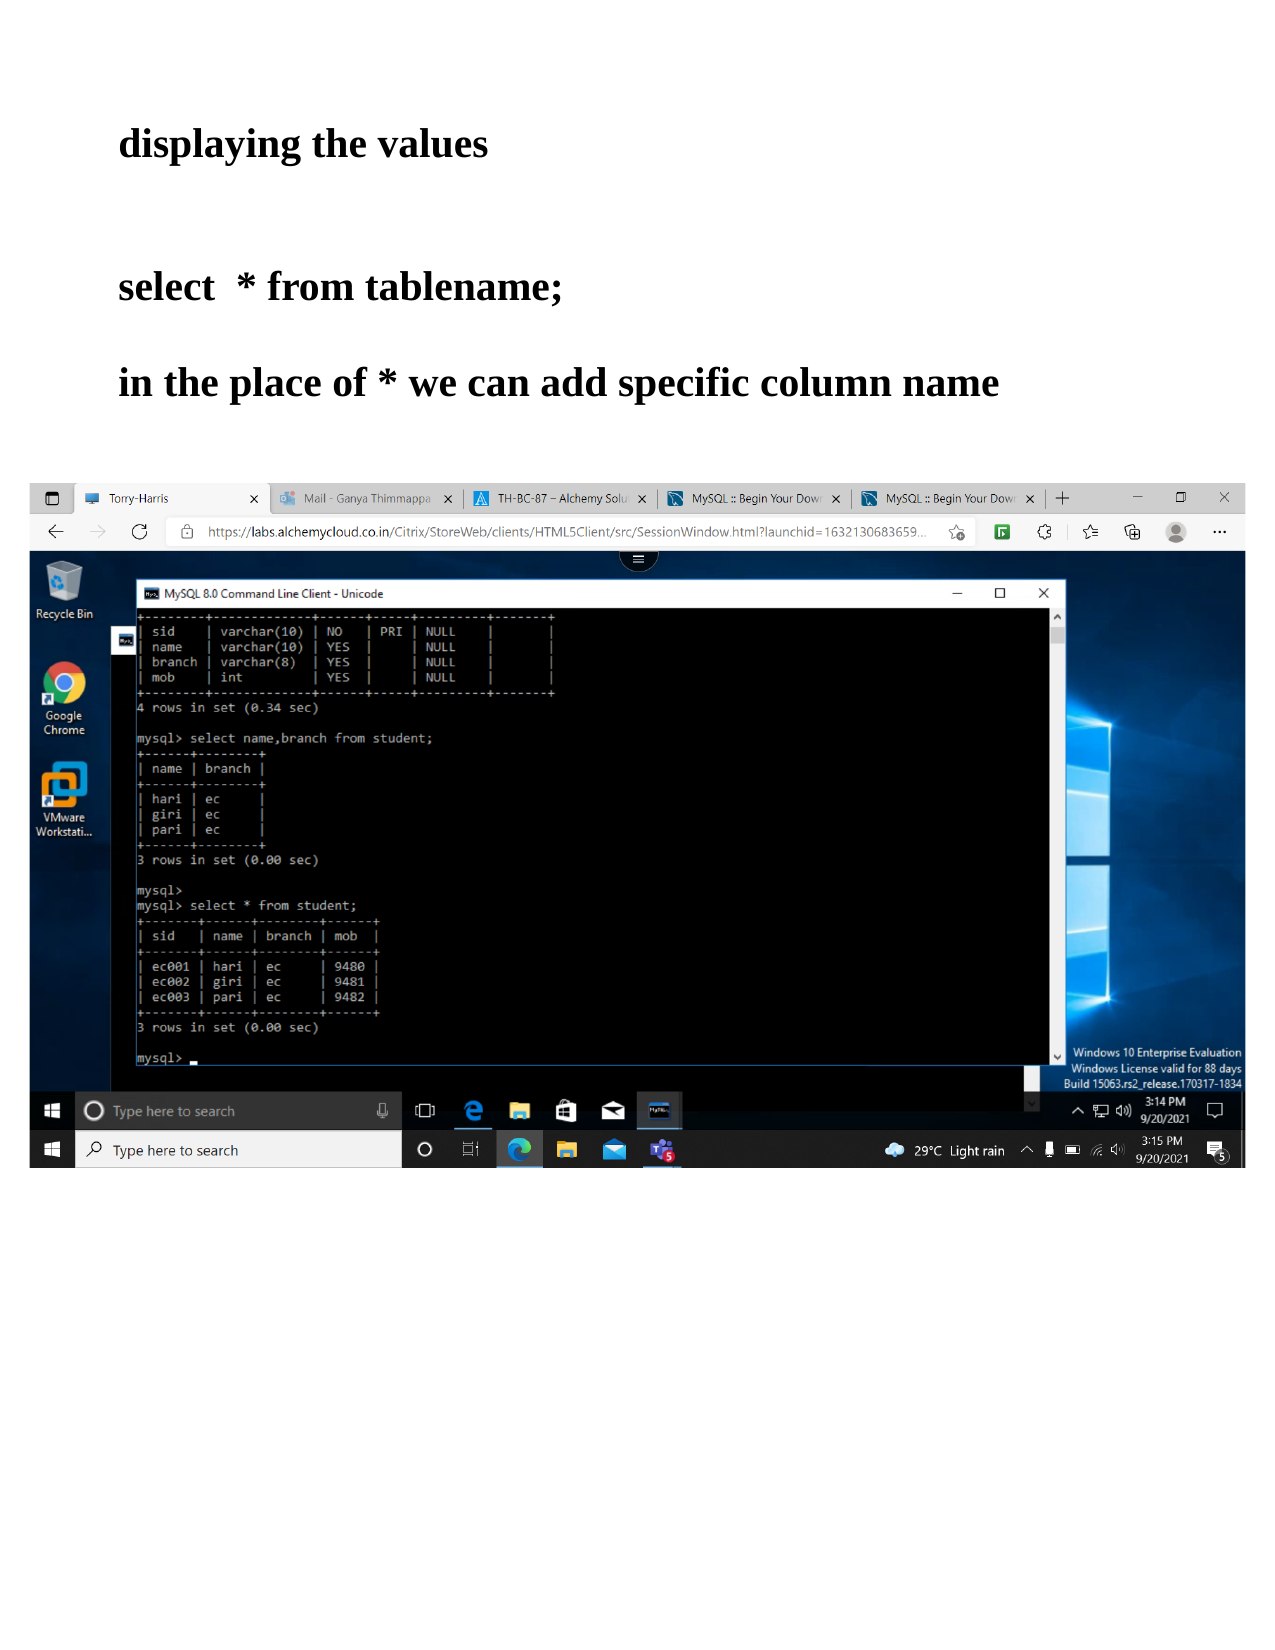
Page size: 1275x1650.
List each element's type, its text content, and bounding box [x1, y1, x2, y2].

text select * from tablename; [118, 262, 1157, 310]
text displaying the values [118, 118, 1157, 166]
picture [29, 483, 1246, 1168]
text in the place of * we can add specific column name [118, 358, 1157, 406]
